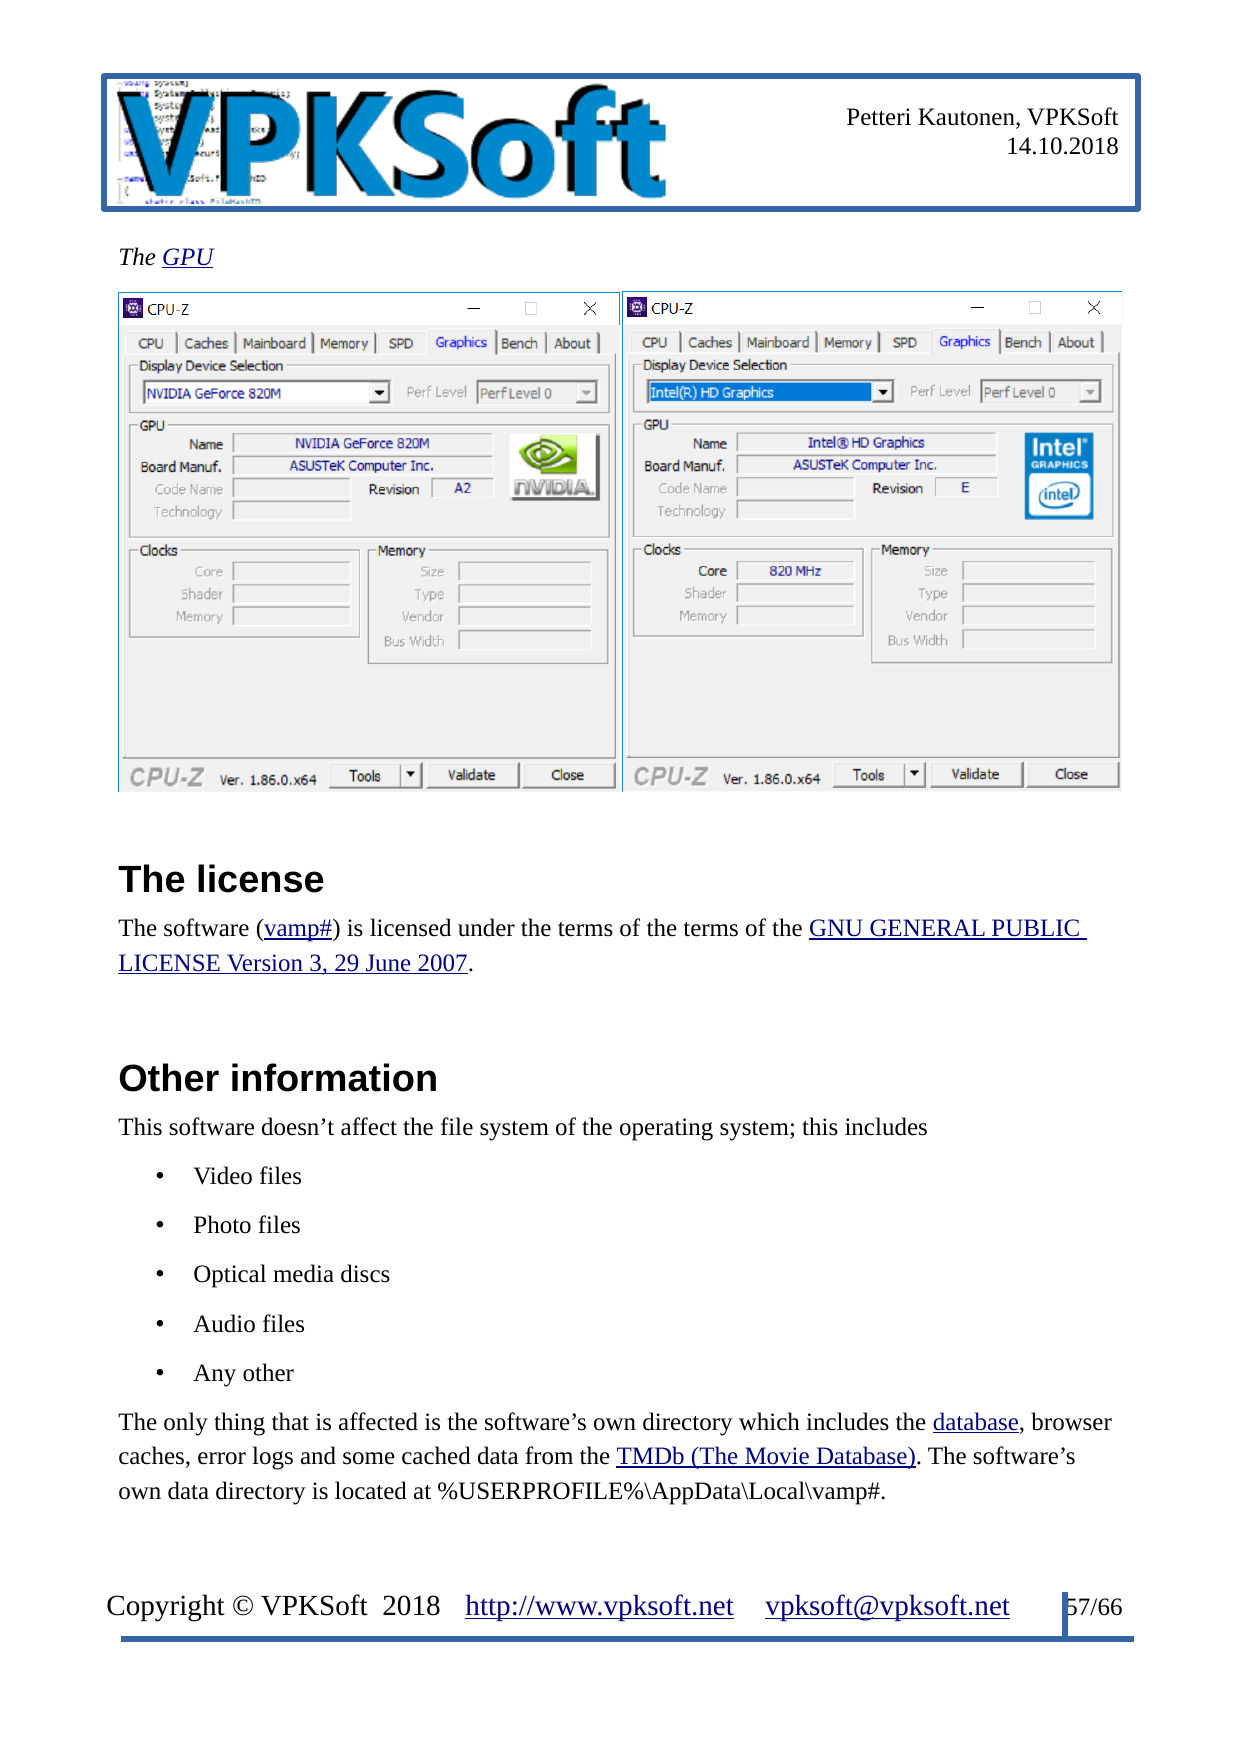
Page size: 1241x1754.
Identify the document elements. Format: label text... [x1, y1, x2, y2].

text The only thing that is affected is the software’s own directory which includes the database, browser caches, error logs and some cached data from the TMDb (The Movie Database). The software’s own data directory is located at %USERPROFILE%\AppData\Local\vamp#. [118, 1407, 1122, 1504]
subtitle The license [118, 857, 1122, 901]
list Photo files [156, 1211, 1122, 1239]
list Any other [156, 1358, 1122, 1386]
picture [118, 291, 1123, 792]
picture [116, 81, 672, 204]
text This software doesn’t affect the file system of the operating system; this includes [118, 1112, 1122, 1141]
list Video files [156, 1161, 1122, 1190]
text The GPU [118, 242, 1122, 271]
list Audio files [156, 1309, 1122, 1337]
list Optical media discs [156, 1259, 1122, 1288]
text The software (vamp#) is licensed under the terms of the terms of the GNU GENERAL PUBLIC LICENSE Version 3, 29 June 2007. [118, 913, 1122, 976]
subtitle Other information [118, 1056, 1122, 1100]
